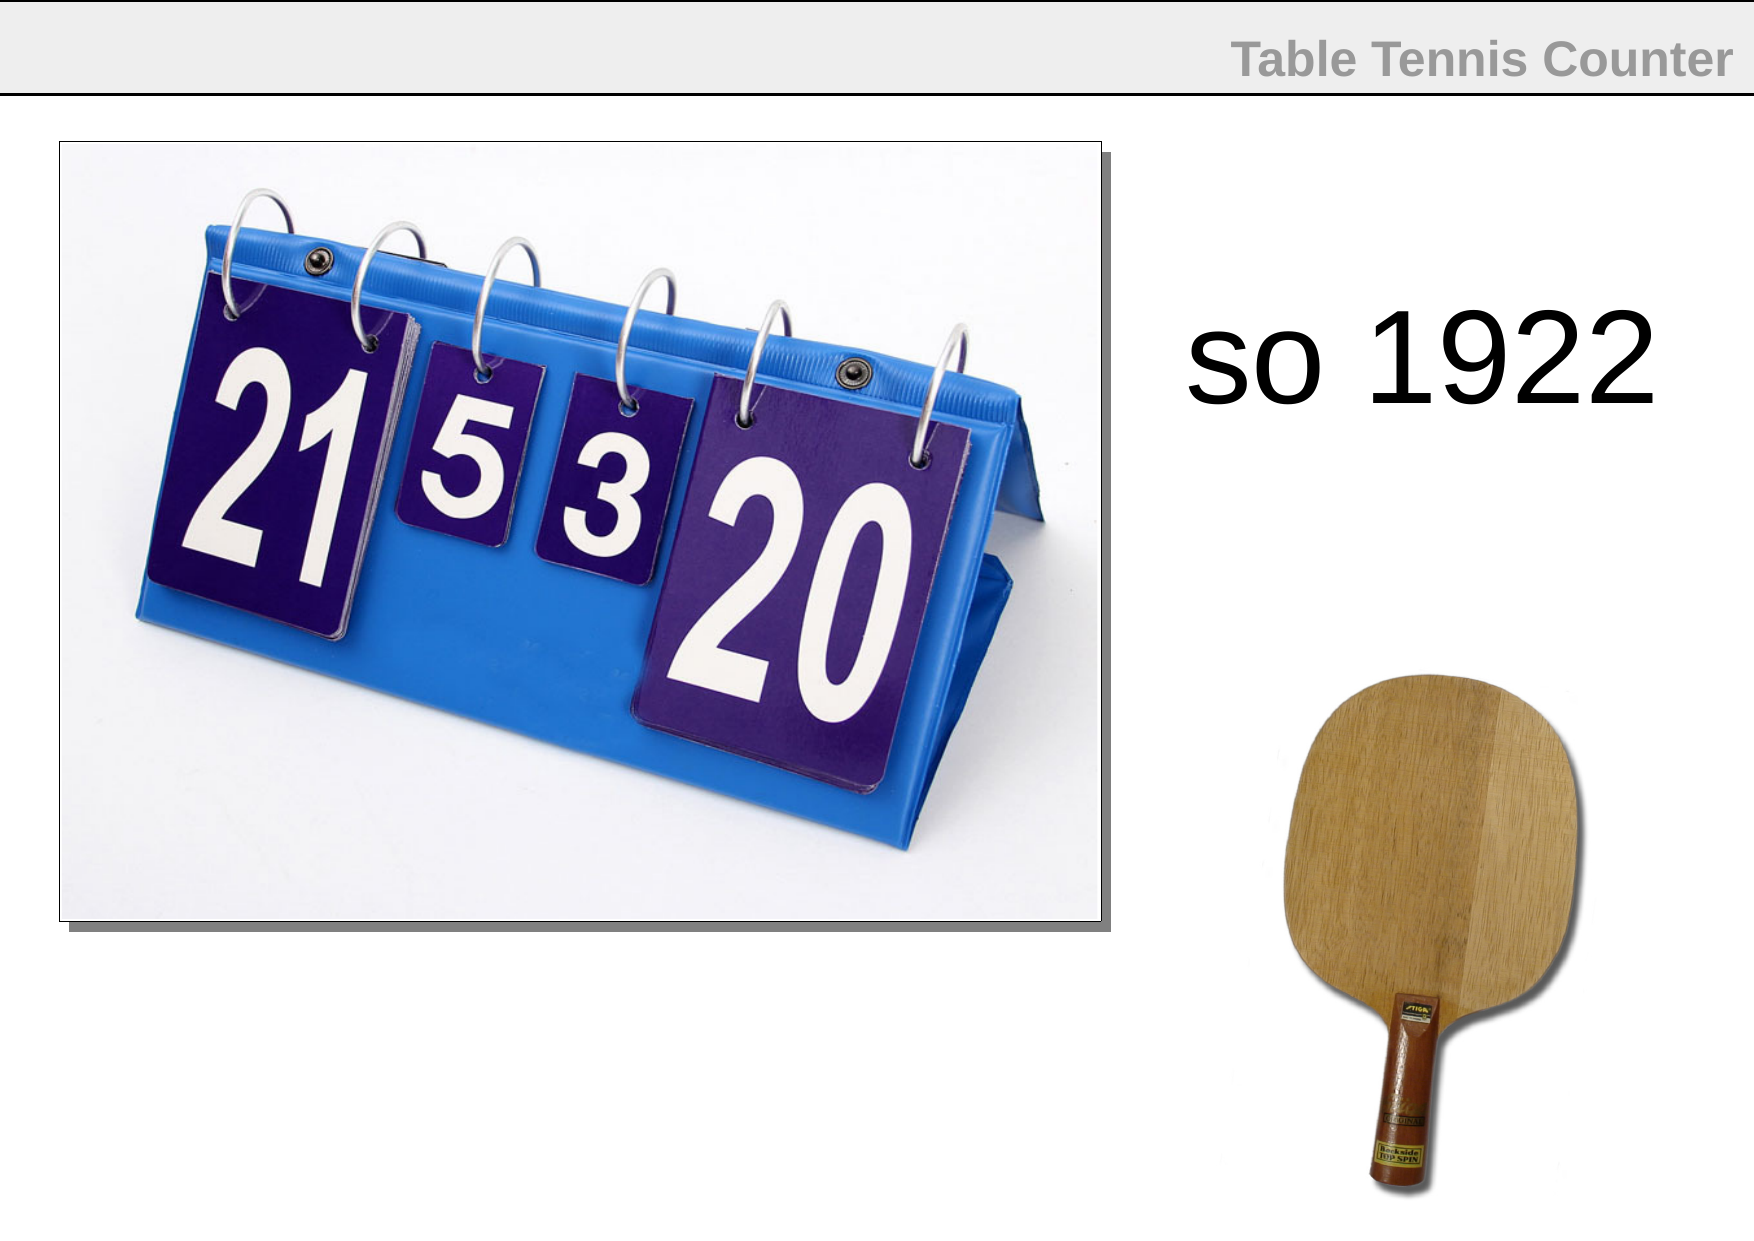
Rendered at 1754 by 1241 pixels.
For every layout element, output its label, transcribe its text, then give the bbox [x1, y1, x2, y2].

picture [1182, 658, 1662, 1204]
picture [61, 144, 1098, 919]
text [0, 279, 59, 432]
text so 1922 [1111, 279, 1754, 432]
